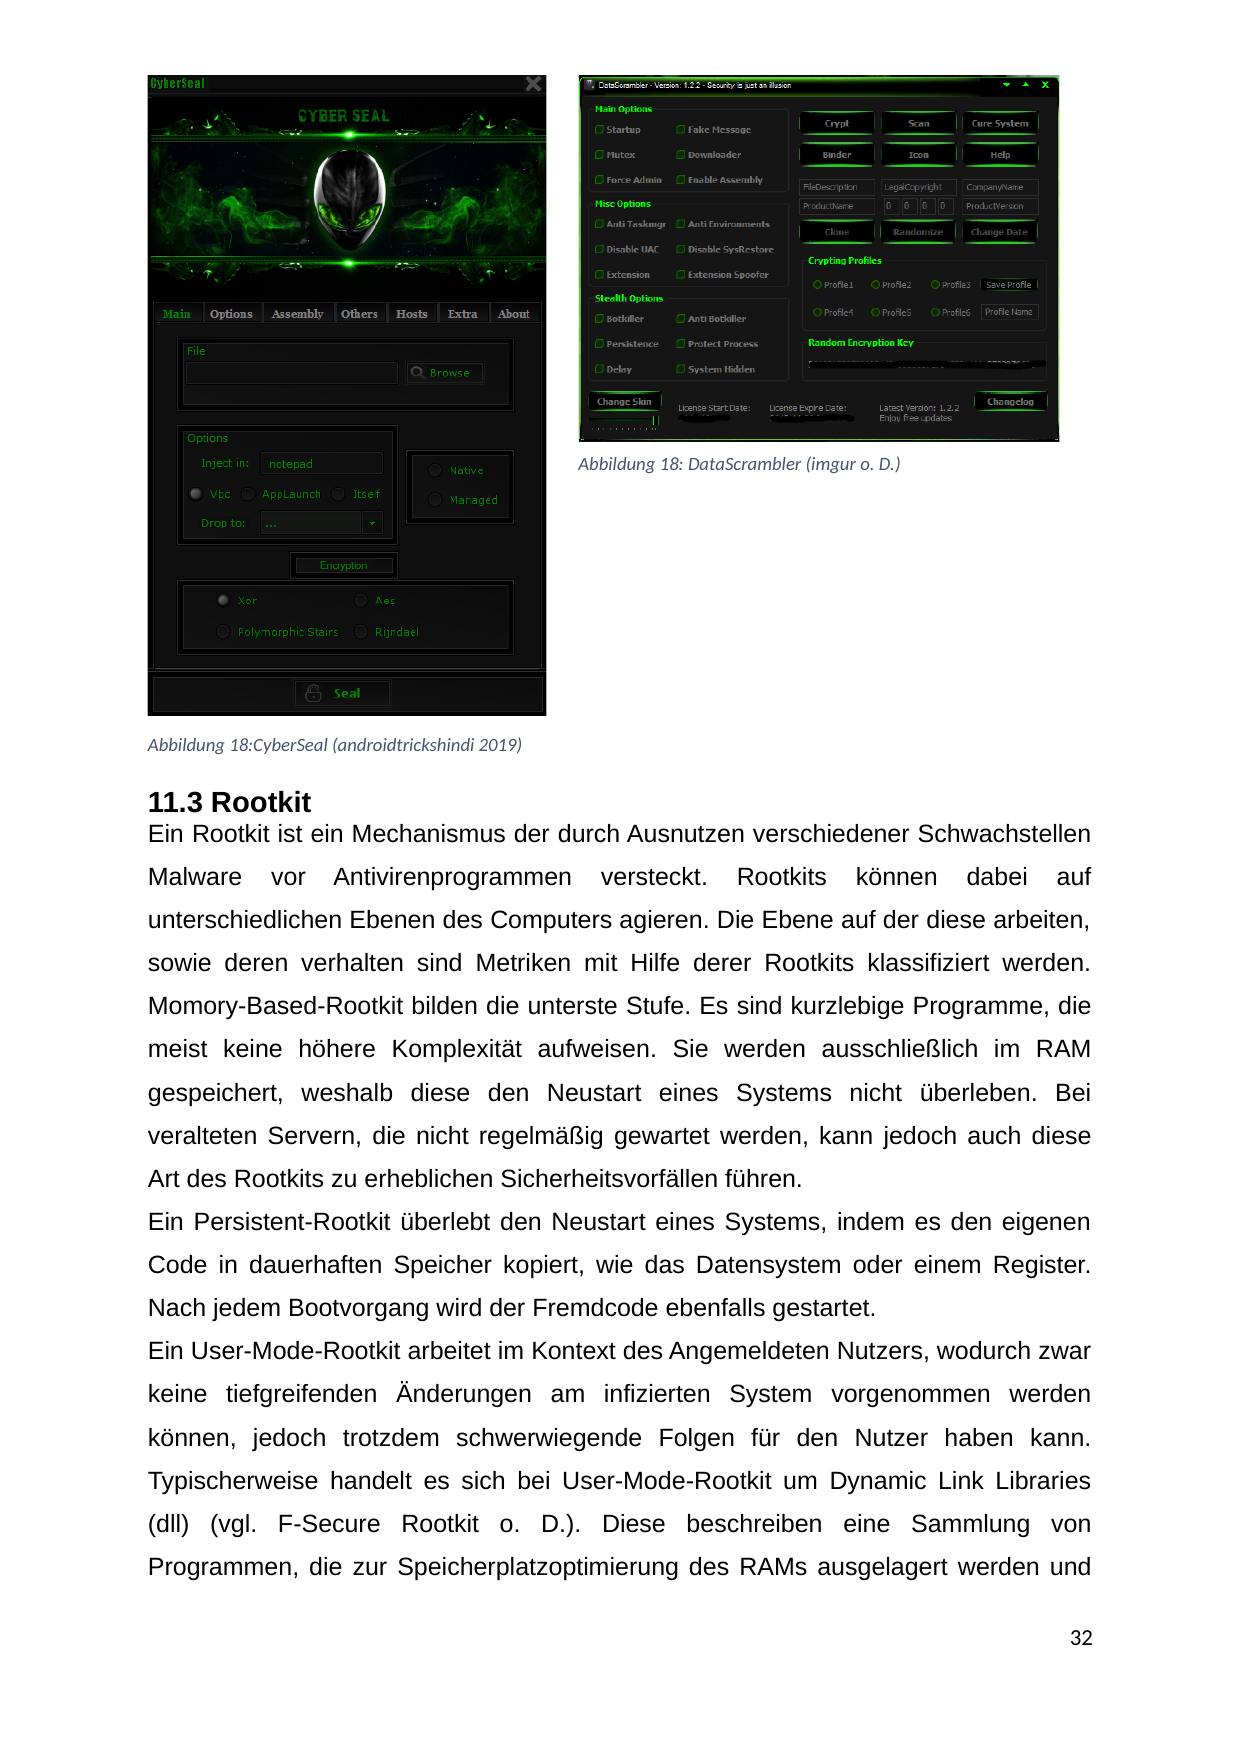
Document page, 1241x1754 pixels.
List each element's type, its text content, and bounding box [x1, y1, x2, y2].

text Abbildung 18:CyberSeal (androidtrickshindi 2019) [148, 733, 1093, 756]
subtitle 11.3 Rootkit [148, 785, 1093, 819]
text Abbildung 18: DataScrambler (imgur o. D.) [578, 454, 1061, 475]
text Ein Rootkit ist ein Mechanismus der durch Ausnutzen verschiedener Schwachstellen Malware vor Antivirenprogrammen versteckt. Rootkits können dabei auf unterschiedlichen Ebenen des Computers agieren. Die Ebene auf der diese arbeiten, sowie deren verhalten sind Metriken mit Hilfe derer Rootkits klassifiziert werden. Momory-Based-Rootkit bilden die unterste Stufe. Es sind kurzlebige Programme, die meist keine höhere Komplexität aufweisen. Sie werden ausschließlich im RAM gespeichert, weshalb diese den Neustart eines Systems nicht überleben. Bei veralteten Servern, die nicht regelmäßig gewartet werden, kann jedoch auch diese Art des Rootkits zu erheblichen Sicherheitsvorfällen führen. Ein Persistent-Rootkit überlebt den Neustart eines Systems, indem es den eigenen Code in dauerhaften Speicher kopiert, wie das Datensystem oder einem Register. Nach jedem Bootvorgang wird der Fremdcode ebenfalls gestartet. Ein User-Mode-Rootkit arbeitet im Kontext des Angemeldeten Nutzers, wodurch zwar keine tiefgreifenden Änderungen am infizierten System vorgenommen werden können, jedoch trotzdem schwerwiegende Folgen für den Nutzer haben kann. Typischerweise handelt es sich bei User-Mode-Rootkit um Dynamic Link Libraries (dll) (vgl. F-Secure Rootkit o. D.). Diese beschreiben eine Sammlung von Programmen, die zur Speicherplatzoptimierung des RAMs ausgelagert werden und [148, 819, 1093, 1581]
